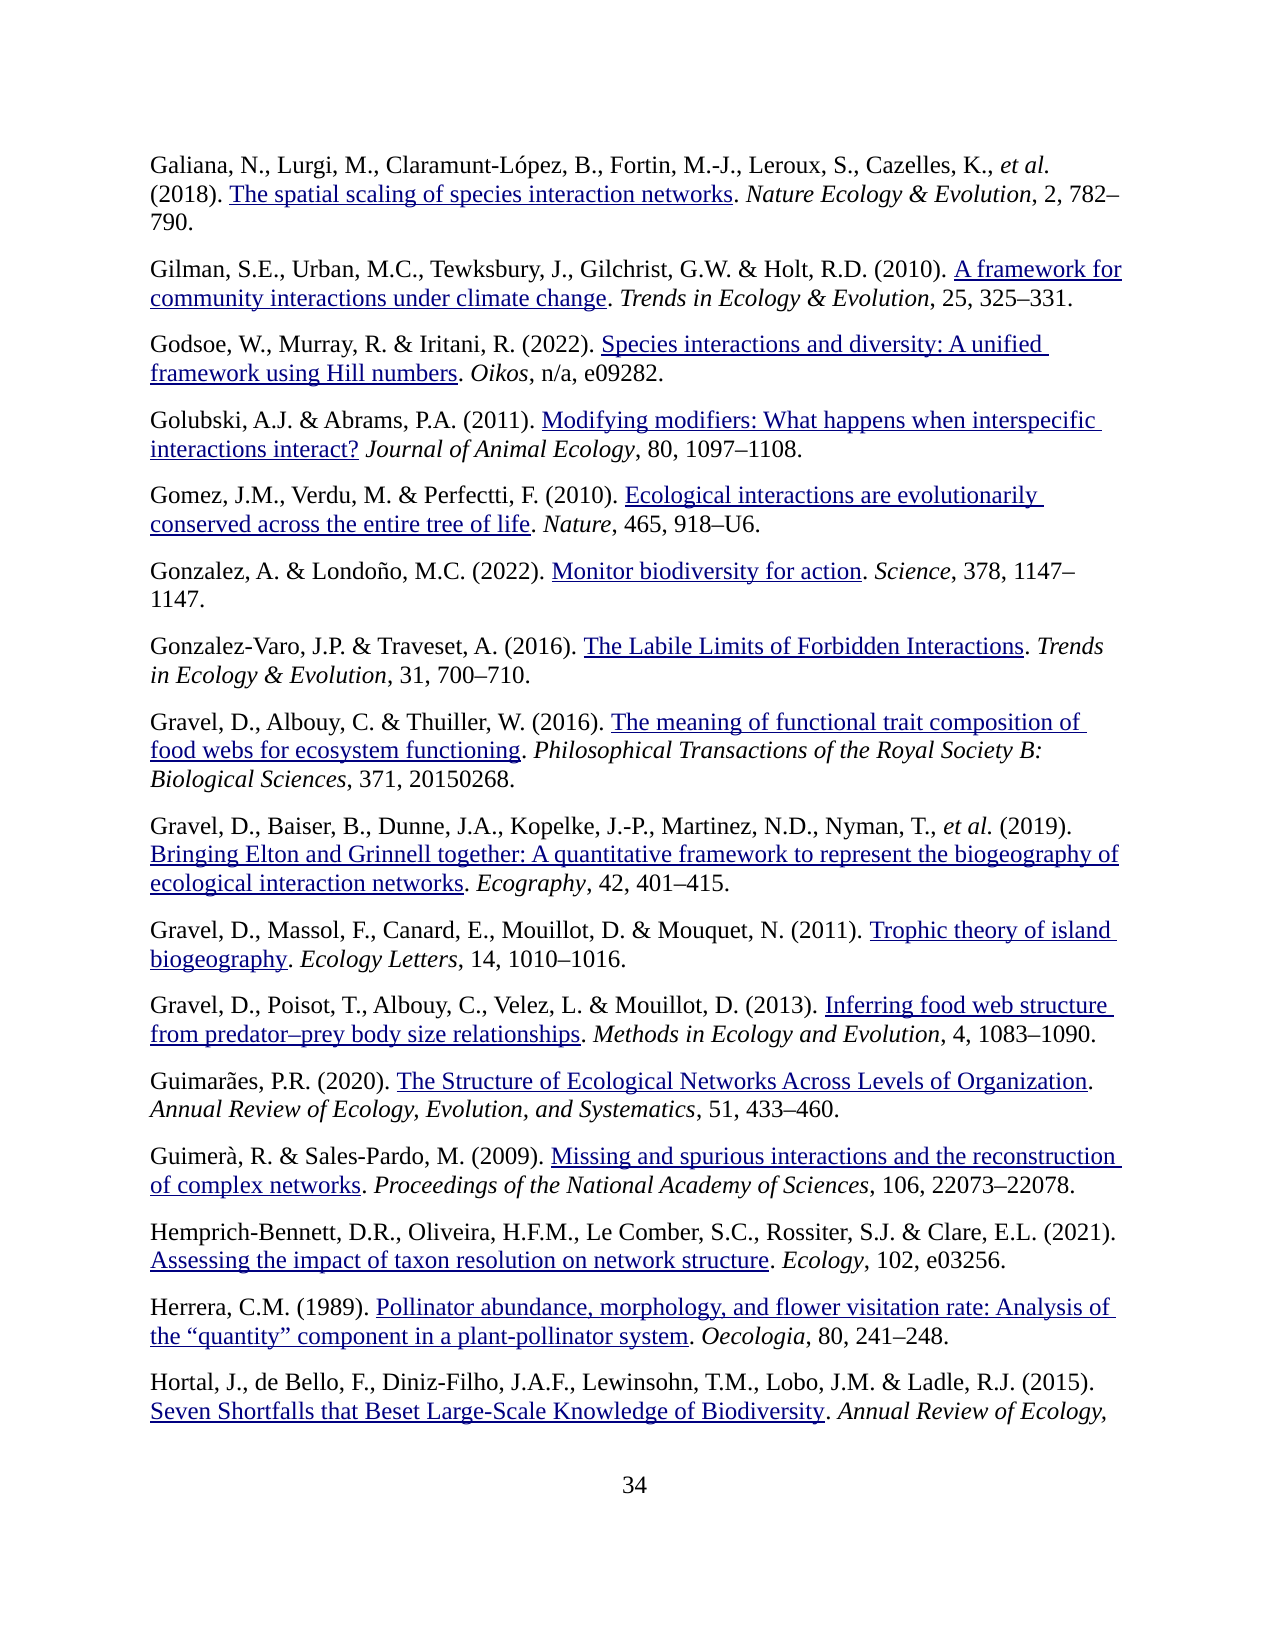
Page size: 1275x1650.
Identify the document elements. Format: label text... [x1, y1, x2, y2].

text Godsoe, W., Murray, R. & Iritani, R. (2022). Species interactions and diversity: A unified framework using Hill numbers. Oikos, n/a, e09282. [150, 329, 1125, 387]
text Gravel, D., Poisot, T., Albouy, C., Velez, L. & Mouillot, D. (2013). Inferring food web structure from predator–prey body size relationships. Methods in Ecology and Evolution, 4, 1083–1090. [150, 990, 1125, 1048]
text Gonzalez, A. & Londoño, M.C. (2022). Monitor biodiversity for action. Science, 378, 1147–1147. [150, 556, 1125, 613]
text Gonzalez-Varo, J.P. & Traveset, A. (2016). The Labile Limits of Forbidden Interactions. Trends in Ecology & Evolution, 31, 700–710. [150, 631, 1125, 689]
text Guimarães, P.R. (2020). The Structure of Ecological Networks Across Levels of Organization. Annual Review of Ecology, Evolution, and Systematics, 51, 433–460. [150, 1066, 1125, 1123]
text Gilman, S.E., Urban, M.C., Tewksbury, J., Gilchrist, G.W. & Holt, R.D. (2010). A framework for community interactions under climate change. Trends in Ecology & Evolution, 25, 325–331. [150, 254, 1125, 312]
text Hortal, J., de Bello, F., Diniz-Filho, J.A.F., Lewinsohn, T.M., Lobo, J.M. & Ladle, R.J. (2015). Seven Shortfalls that Beset Large-Scale Knowledge of Biodiversity. Annual Review of Ecology, [150, 1367, 1125, 1425]
text Gravel, D., Albouy, C. & Thuiller, W. (2016). The meaning of functional trait composition of food webs for ecosystem functioning. Philosophical Transactions of the Royal Society B: Biological Sciences, 371, 20150268. [150, 707, 1125, 793]
text Galiana, N., Lurgi, M., Claramunt-López, B., Fortin, M.-J., Leroux, S., Cazelles, K., et al. (2018). The spatial scaling of species interaction networks. Nature Ecology & Evolution, 2, 782–790. [150, 150, 1125, 236]
text Gravel, D., Baiser, B., Dunne, J.A., Kopelke, J.-P., Martinez, N.D., Nyman, T., et al. (2019). Bringing Elton and Grinnell together: A quantitative framework to represent the biogeography of ecological interaction networks. Ecography, 42, 401–415. [150, 811, 1125, 897]
text Gravel, D., Massol, F., Canard, E., Mouillot, D. & Mouquet, N. (2011). Trophic theory of island biogeography. Ecology Letters, 14, 1010–1016. [150, 915, 1125, 972]
text Herrera, C.M. (1989). Pollinator abundance, morphology, and flower visitation rate: Analysis of the “quantity” component in a plant-pollinator system. Oecologia, 80, 241–248. [150, 1292, 1125, 1349]
text Hemprich-Bennett, D.R., Oliveira, H.F.M., Le Comber, S.C., Rossiter, S.J. & Clare, E.L. (2021). Assessing the impact of taxon resolution on network structure. Ecology, 102, e03256. [150, 1217, 1125, 1274]
text Golubski, A.J. & Abrams, P.A. (2011). Modifying modifiers: What happens when interspecific interactions interact? Journal of Animal Ecology, 80, 1097–1108. [150, 405, 1125, 462]
text Guimerà, R. & Sales-Pardo, M. (2009). Missing and spurious interactions and the reconstruction of complex networks. Proceedings of the National Academy of Sciences, 106, 22073–22078. [150, 1141, 1125, 1199]
text Gomez, J.M., Verdu, M. & Perfectti, F. (2010). Ecological interactions are evolutionarily conserved across the entire tree of life. Nature, 465, 918–U6. [150, 480, 1125, 538]
